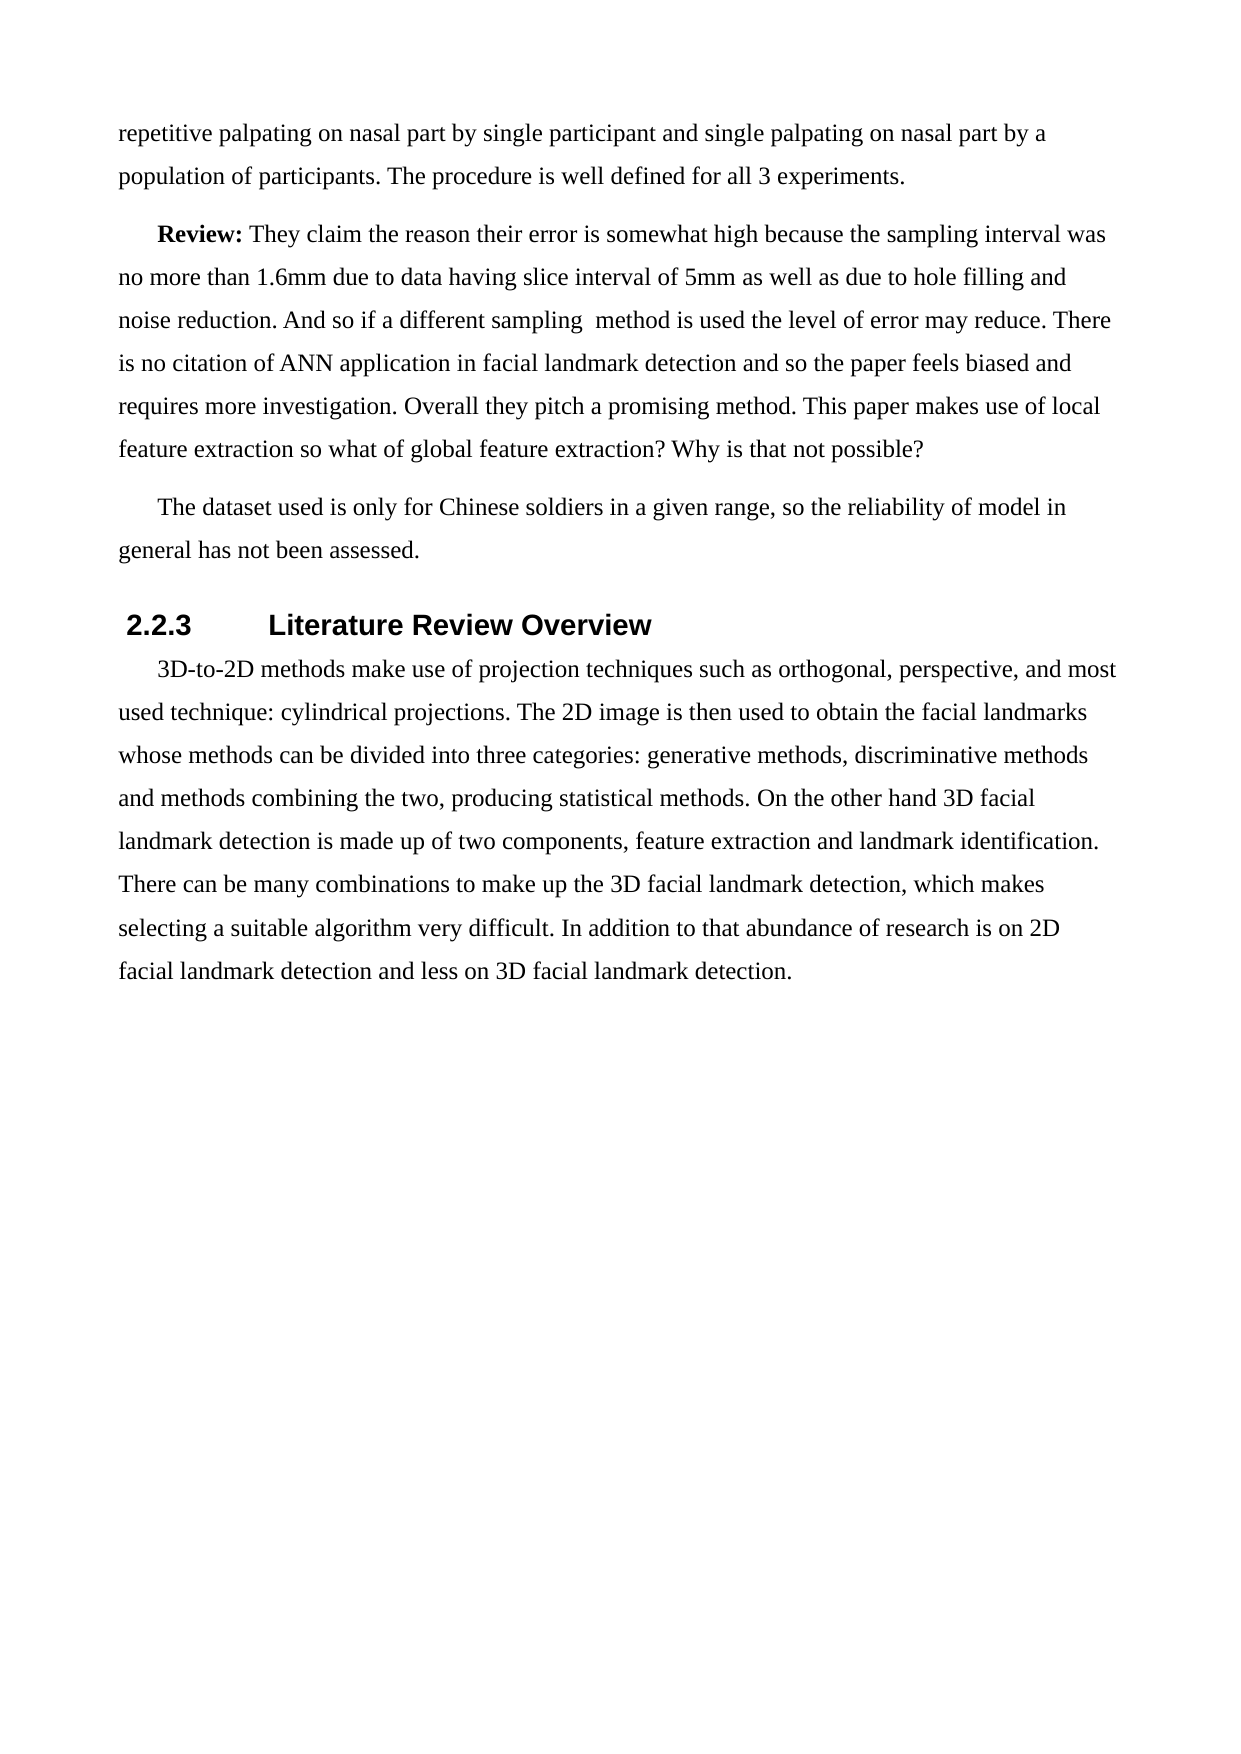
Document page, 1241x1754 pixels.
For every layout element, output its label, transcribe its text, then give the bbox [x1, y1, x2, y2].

text 3D-to-2D methods make use of projection techniques such as orthogonal, perspective, and most used technique: cylindrical projections. The 2D image is then used to obtain the facial landmarks whose methods can be divided into three categories: generative methods, discriminative methods and methods combining the two, producing statistical methods. On the other hand 3D facial landmark detection is made up of two components, feature extraction and landmark identification. There can be many combinations to make up the 3D facial landmark detection, which makes selecting a suitable algorithm very difficult. In addition to that abundance of research is on 2D facial landmark detection and less on 3D facial landmark detection. [118, 654, 1122, 984]
text Review: They claim the reason their error is somewhat high because the sampling interval was no more than 1.6mm due to data having slice interval of 5mm as well as due to hole filling and noise reduction. And so if a different sampling method is used the level of error may reduce. There is no citation of ANN application in facial landmark detection and so the paper feels biased and requires more investigation. Overall they pitch a promising method. This paper makes use of local feature extraction so what of global feature extraction? Why is that not possible? [118, 219, 1122, 463]
subtitle Literature Review Overview [118, 608, 1122, 641]
text repetitive palpating on nasal part by single participant and single palpating on nasal part by a population of participants. The procedure is well defined for all 3 experiments. [118, 118, 1122, 190]
text The dataset used is only for Chinese soldiers in a given range, so the reliability of model in general has not been assessed. [118, 492, 1122, 564]
